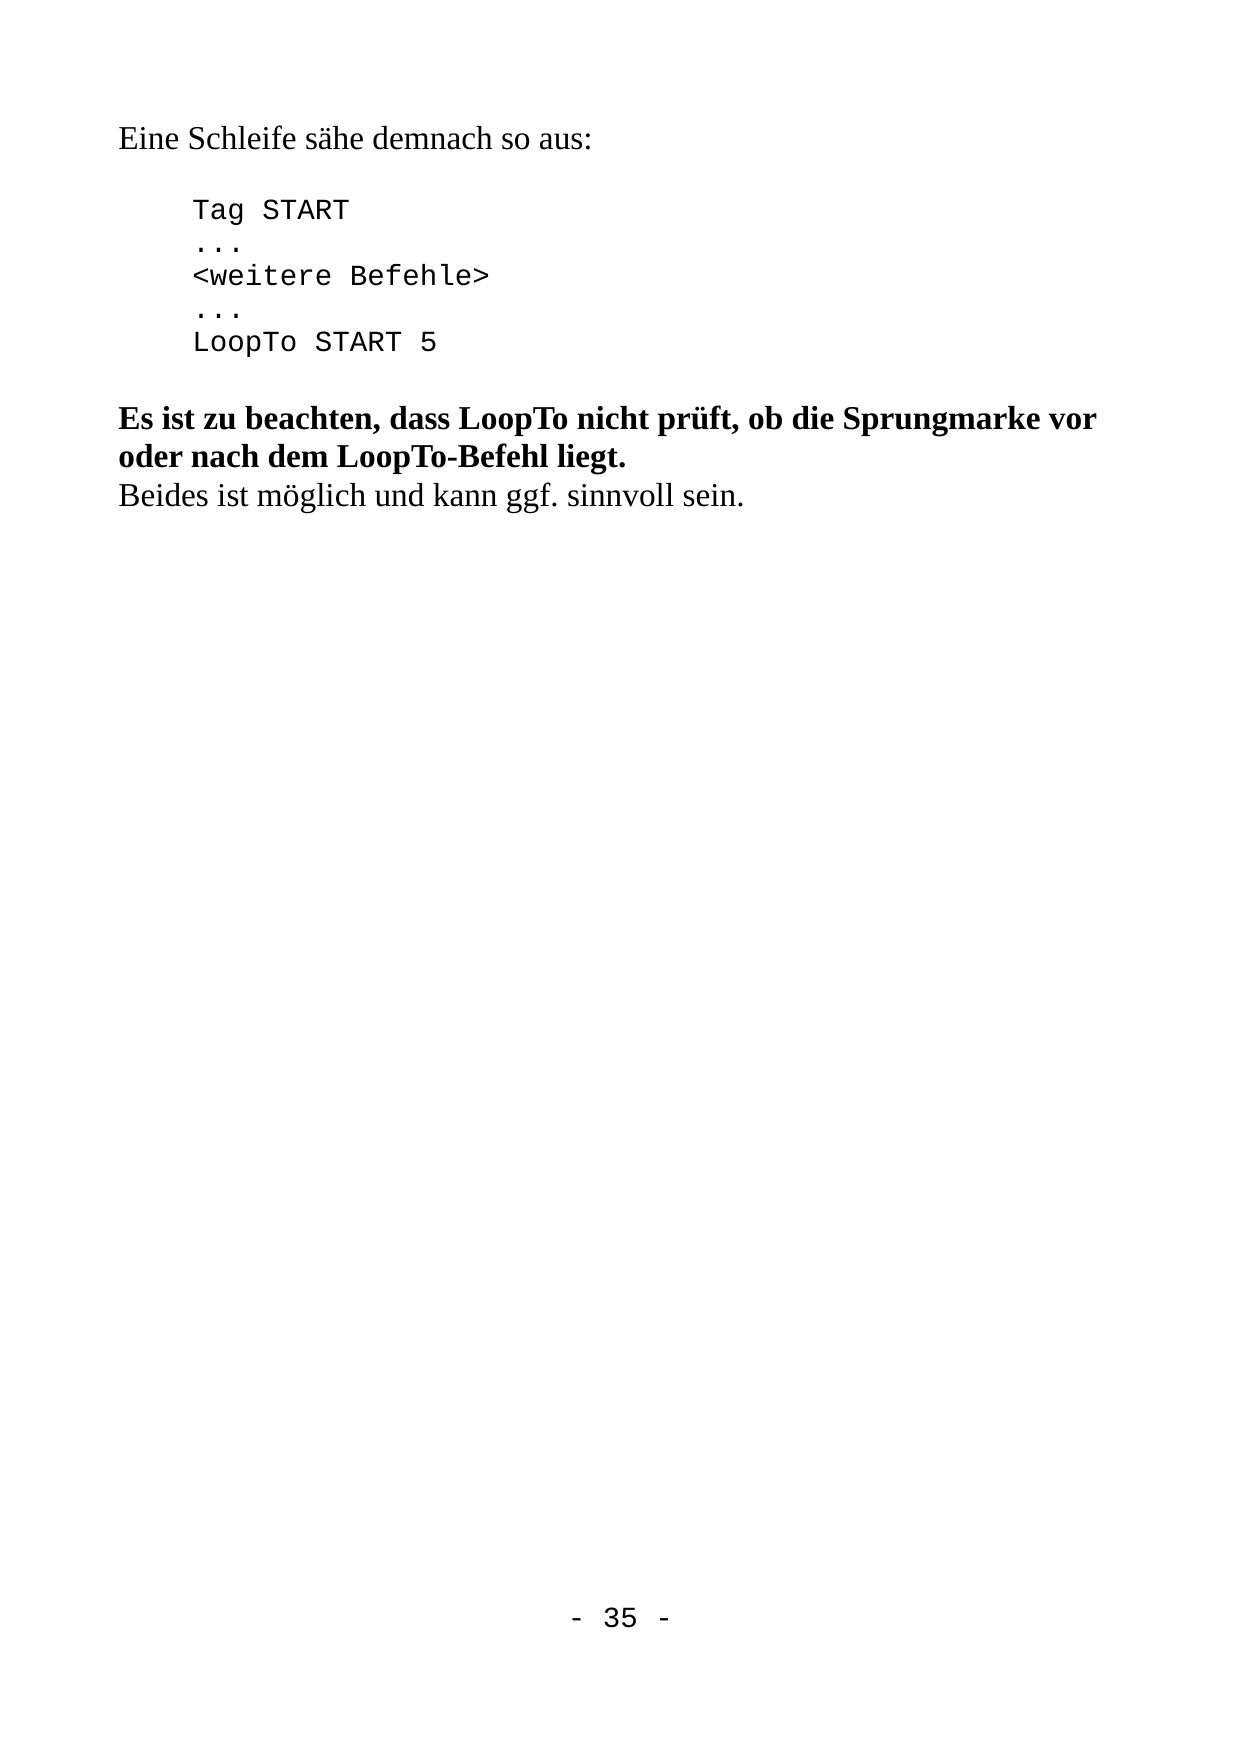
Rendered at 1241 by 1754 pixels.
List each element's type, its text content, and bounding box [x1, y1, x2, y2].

text LoopTo START 5 [118, 327, 1122, 360]
text Eine Schleife sähe demnach so aus: [118, 118, 1122, 156]
text ... [118, 294, 1122, 327]
text <weitere Befehle> [118, 261, 1122, 294]
text Es ist zu beachten, dass LoopTo nicht prüft, ob die Sprungmarke vor oder nach dem LoopTo-Befehl liegt. [118, 398, 1122, 475]
text Tag START [118, 195, 1122, 228]
text Beides ist möglich und kann ggf. sinnvoll sein. [118, 475, 1122, 513]
text ... [118, 228, 1122, 261]
